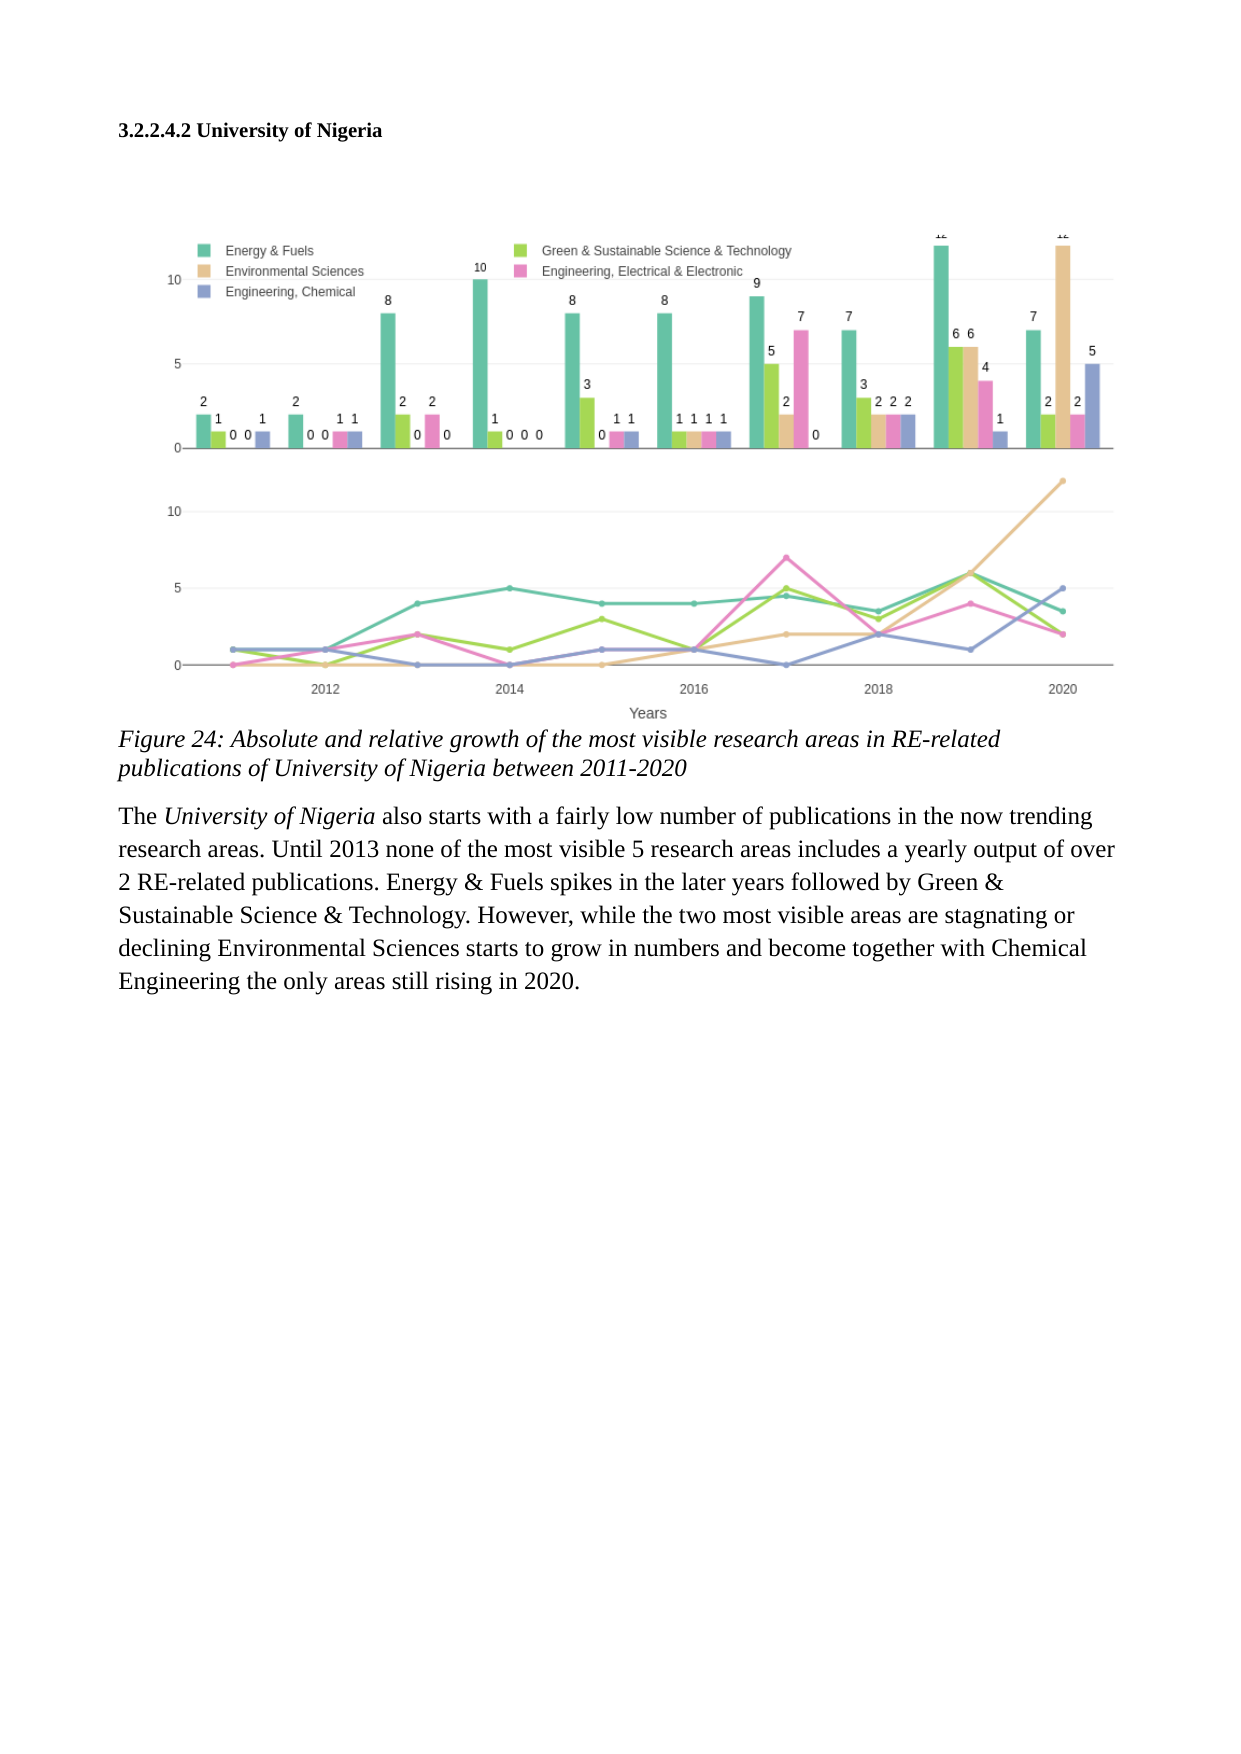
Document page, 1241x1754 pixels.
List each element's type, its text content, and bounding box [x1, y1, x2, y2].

subtitle 3.2.2.4.2 University of Nigeria [118, 118, 1122, 142]
picture [118, 208, 1123, 725]
text The University of Nigeria also starts with a fairly low number of publications in the now trending research areas. Until 2013 none of the most visible 5 research areas includes a yearly output of over 2 RE-related publications. Energy & Fuels spikes in the later years followed by Green & Sustainable Science & Technology. However, while the two most visible areas are stagnating or declining Environmental Sciences starts to grow in numbers and become together with Chemical Engineering the only areas still rising in 2020. [118, 801, 1122, 995]
text Figure 24: Absolute and relative growth of the most visible research areas in RE-related publications of University of Nigeria between 2011-2020 [118, 725, 1122, 782]
